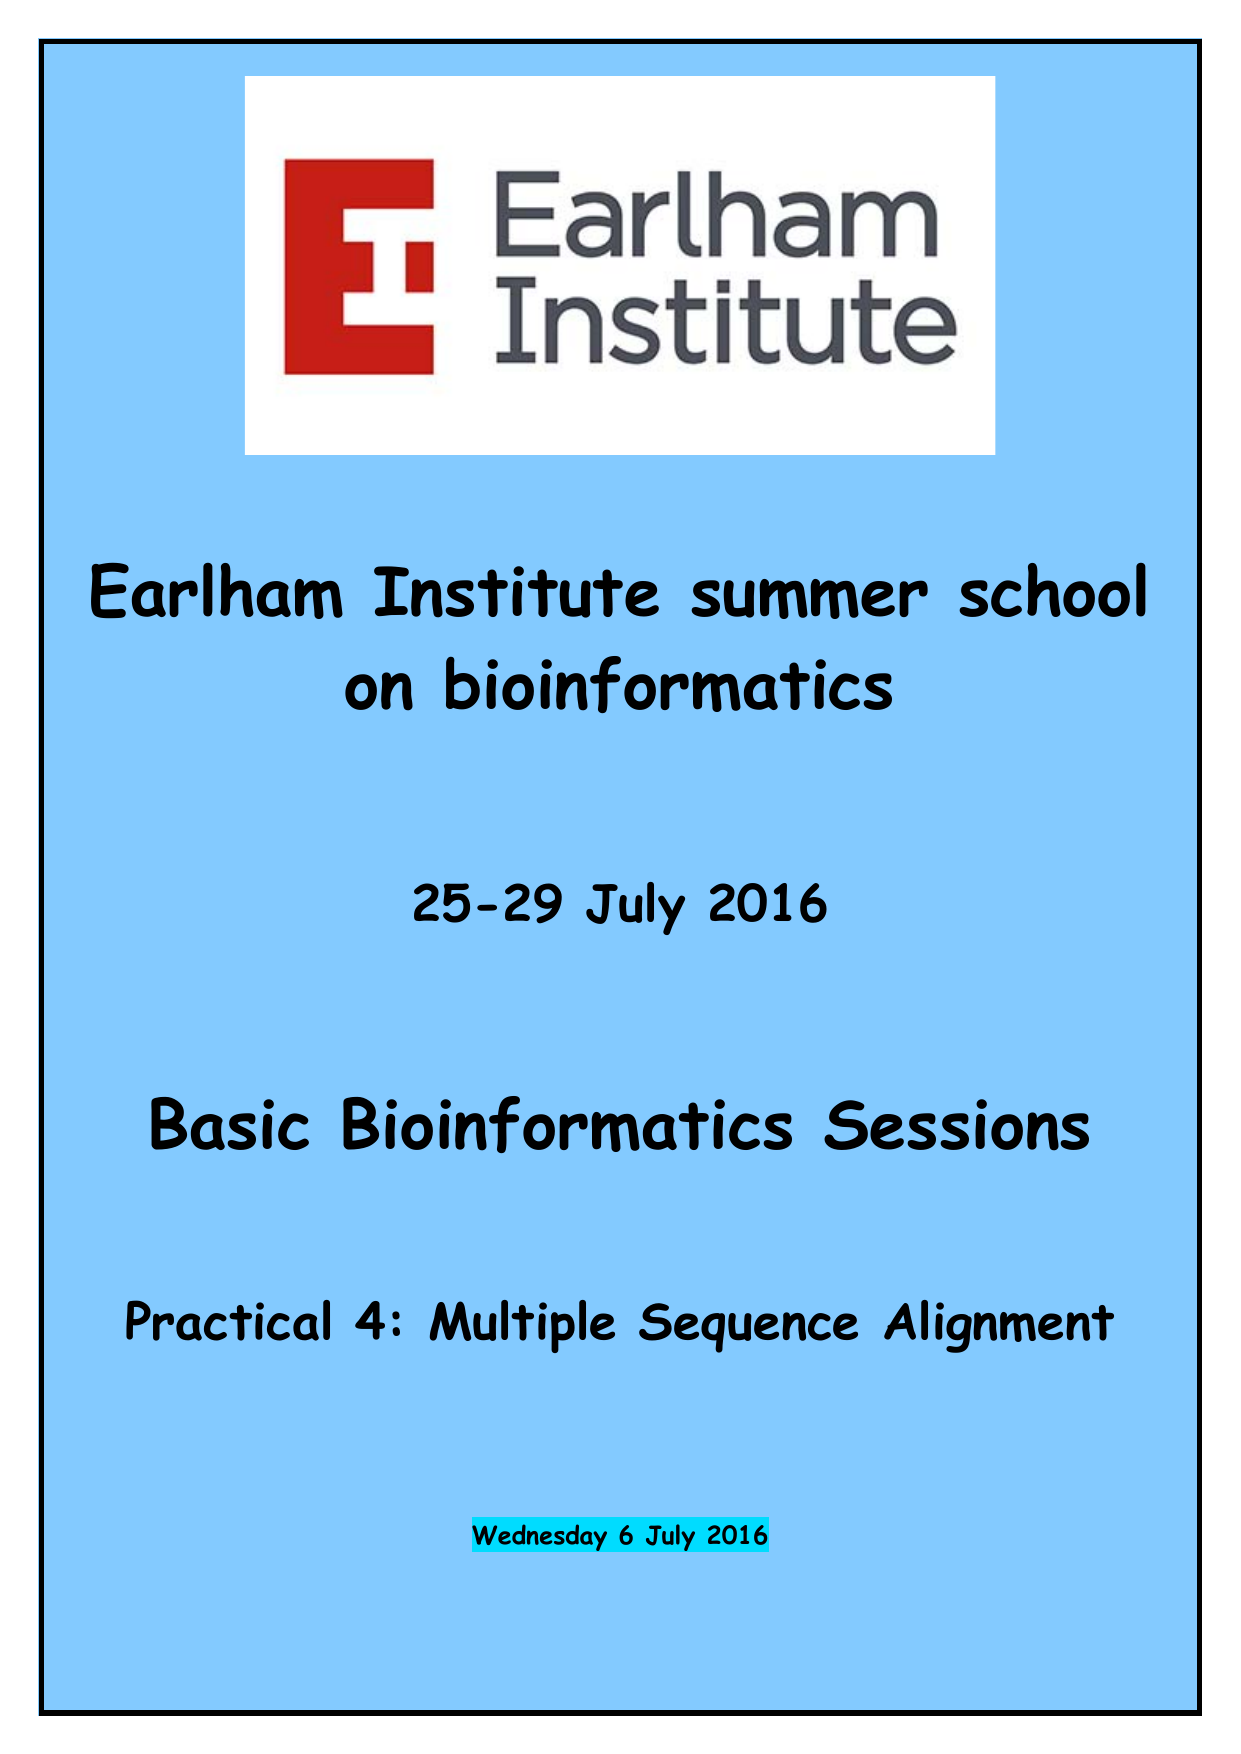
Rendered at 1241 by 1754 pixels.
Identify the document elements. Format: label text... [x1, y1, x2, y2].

text Wednesday 6 July 2016 [44, 1517, 1197, 1552]
picture [244, 76, 996, 455]
text Basic Bioinformatics Sessions [44, 1075, 1197, 1168]
text 25-29 July 2016 [44, 866, 1197, 936]
text Practical 4: Multiple Sequence Alignment [44, 1284, 1197, 1354]
subtitle Earlham Institute summer school on bioinformatics [44, 541, 1197, 727]
